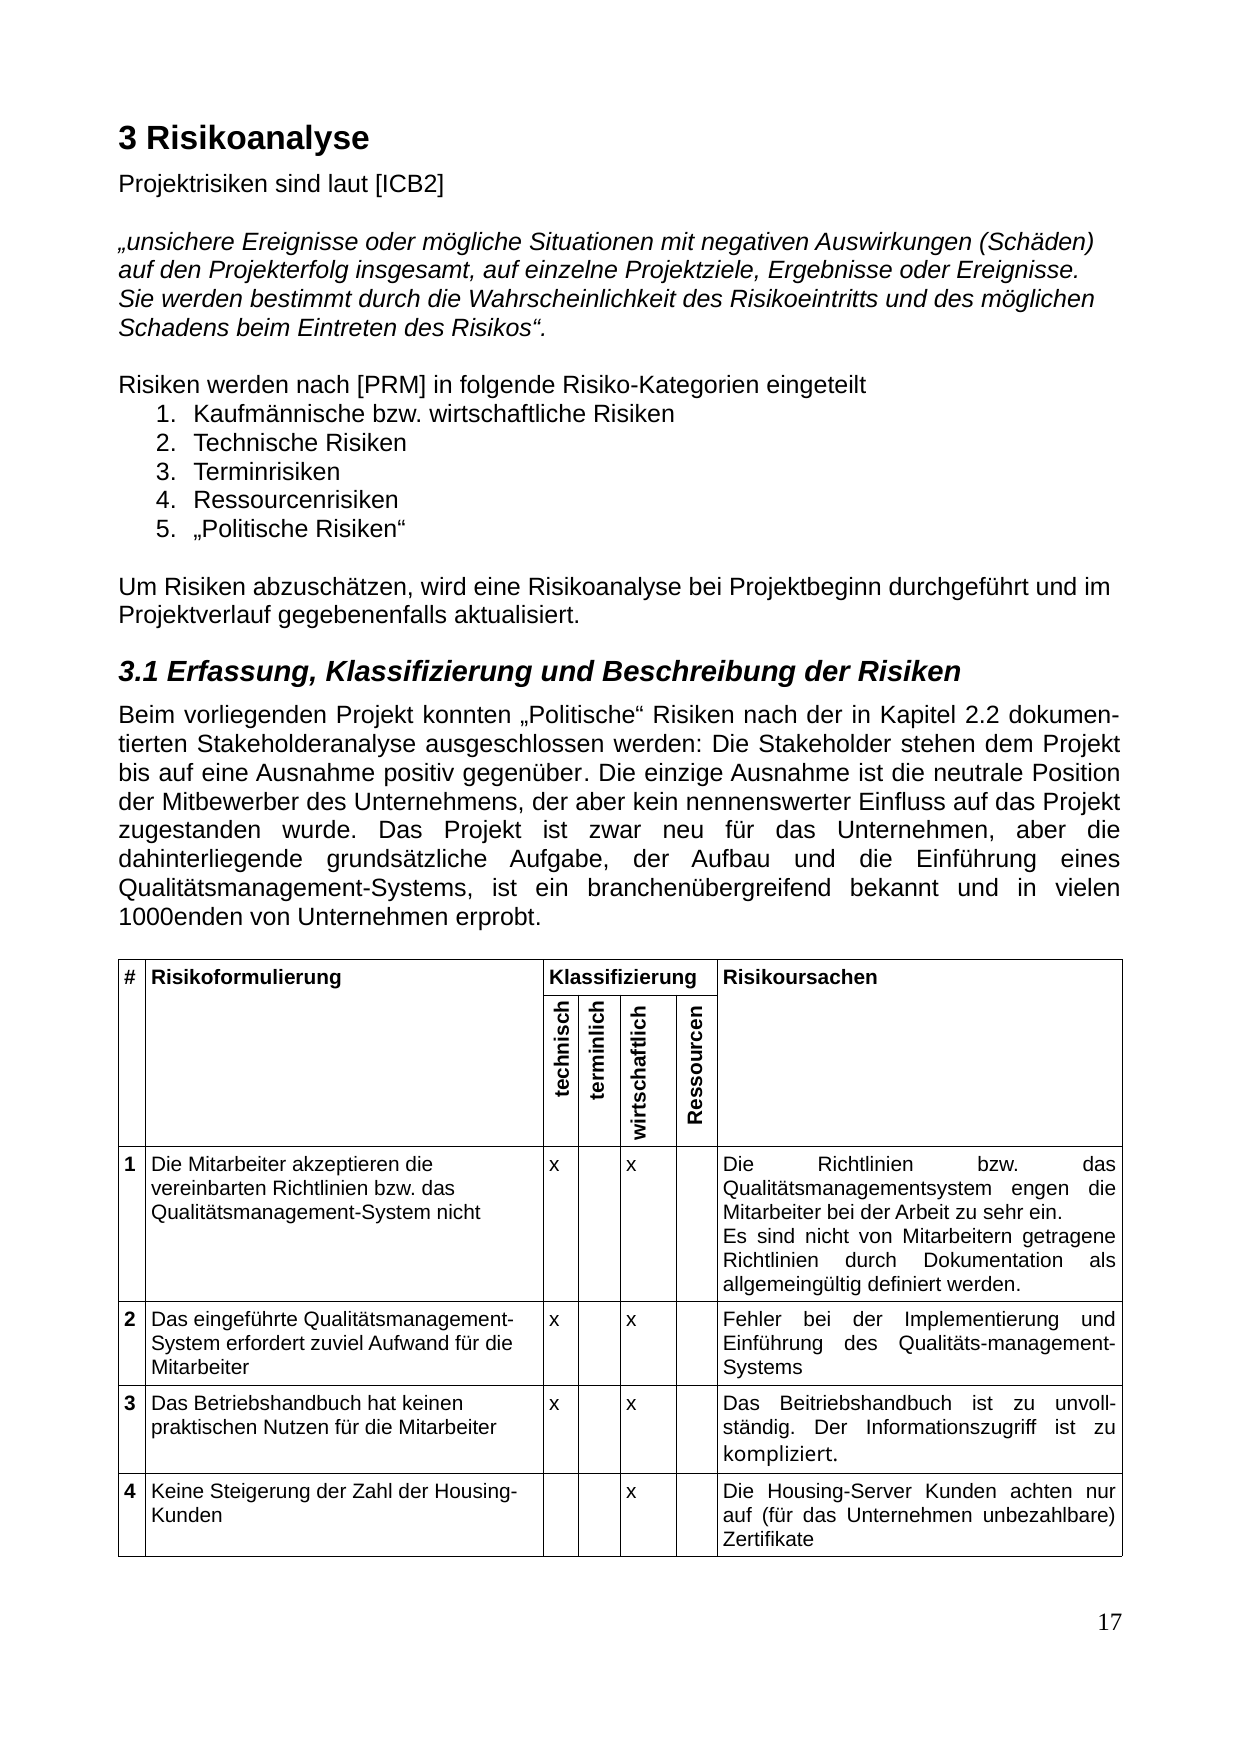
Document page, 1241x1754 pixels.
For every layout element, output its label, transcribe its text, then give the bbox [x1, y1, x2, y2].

table_cell x [621, 1302, 676, 1385]
text Beim vorliegenden Projekt konnten „Politische“ Risiken nach der in Kapitel 2.2 dokumen-tierten Stakeholderanalyse ausgeschlossen werden: Die Stakeholder stehen dem Projekt bis auf eine Ausnahme positiv gegenüber. Die einzige Ausnahme ist die neutrale Position der Mitbewerber des Unternehmens, der aber kein nennenswerter Einfluss auf das Projekt zugestanden wurde. Das Projekt ist zwar neu für das Unternehmen, aber die dahinterliegende grundsätzliche Aufgabe, der Aufbau und die Einführung eines Qualitätsmanagement-Systems, ist ein branchenübergreifend bekannt und in vielen 1000enden von Unternehmen erprobt. [118, 700, 1122, 930]
list Ressourcenrisiken [156, 486, 1122, 514]
table_cell x [621, 1386, 676, 1473]
table_cell Die Housing-Server Kunden achten nur auf (für das Unternehmen unbezahlbare) Zertifikate [718, 1474, 1122, 1556]
table_header Risikoformulierung [146, 960, 543, 1146]
table_cell x [544, 1386, 578, 1473]
table_cell [544, 1474, 578, 1556]
table_cell Die Mitarbeiter akzeptieren die vereinbarten Richtlinien bzw. das Qualitätsmanagement-System nicht [146, 1147, 543, 1301]
text „unsichere Ereignisse oder mögliche Situationen mit negativen Auswirkungen (Schäden) auf den Projekterfolg insgesamt, auf einzelne Projektziele, Ergebnisse oder Ereignisse. Sie werden bestimmt durch die Wahrscheinlichkeit des Risikoeintritts und des möglichen Schadens beim Eintreten des Risikos“. [118, 227, 1122, 342]
table_cell Fehler bei der Implementierung und Einführung des Qualitäts-management-Systems [718, 1302, 1122, 1385]
table_header # [119, 960, 145, 1146]
table_cell 2 [119, 1302, 145, 1385]
table_cell Das Beitriebshandbuch ist zu unvoll-ständig. Der Informationszugriff ist zu kompliziert. [718, 1386, 1122, 1473]
table_cell Das eingeführte Qualitätsmanagement-System erfordert zuviel Aufwand für die Mitarbeiter [146, 1302, 543, 1385]
table_cell x [544, 1302, 578, 1385]
table_cell [677, 1386, 717, 1473]
table_cell x [621, 1147, 676, 1301]
table_cell [579, 1474, 620, 1556]
text Um Risiken abzuschätzen, wird eine Risikoanalyse bei Projektbeginn durchgeführt und im Projektverlauf gegebenenfalls aktualisiert. [118, 572, 1122, 629]
table_cell [677, 1302, 717, 1385]
table_cell Ressourcen [677, 996, 717, 1146]
table_cell Das Betriebshandbuch hat keinen praktischen Nutzen für die Mitarbeiter [146, 1386, 543, 1473]
table_cell wirtschaftlich [621, 996, 676, 1146]
table_cell technisch [544, 996, 578, 1146]
table_cell Die Richtlinien bzw. das Qualitätsmanagementsystem engen die Mitarbeiter bei der Arbeit zu sehr ein. Es sind nicht von Mitarbeitern getragene Richtlinien durch Dokumentation als allgemeingültig definiert werden. [718, 1147, 1122, 1301]
subtitle 3.1 Erfassung, Klassifizierung und Beschreibung der Risiken [118, 654, 1122, 688]
table_cell [579, 1302, 620, 1385]
table_header Klassifizierung [544, 960, 717, 994]
table_cell [579, 1386, 620, 1473]
table_cell x [621, 1474, 676, 1556]
table_cell Keine Steigerung der Zahl der Housing-Kunden [146, 1474, 543, 1556]
table_cell terminlich [579, 996, 620, 1146]
table_cell [677, 1147, 717, 1301]
text Projektrisiken sind laut [ICB2] [118, 169, 1122, 198]
subtitle 3 Risikoanalyse [118, 118, 1122, 157]
list Kaufmännische bzw. wirtschaftliche Risiken [156, 399, 1122, 428]
list „Politische Risiken“ [156, 514, 1122, 543]
table_header Risikoursachen [718, 960, 1122, 1146]
list Technische Risiken [156, 428, 1122, 457]
table_cell 3 [119, 1386, 145, 1473]
table_cell 4 [119, 1474, 145, 1556]
table_cell x [544, 1147, 578, 1301]
table_cell [677, 1474, 717, 1556]
table_cell 1 [119, 1147, 145, 1301]
list Terminrisiken [156, 457, 1122, 486]
table_cell [579, 1147, 620, 1301]
text Risiken werden nach [PRM] in folgende Risiko-Kategorien eingeteilt [118, 371, 1122, 399]
